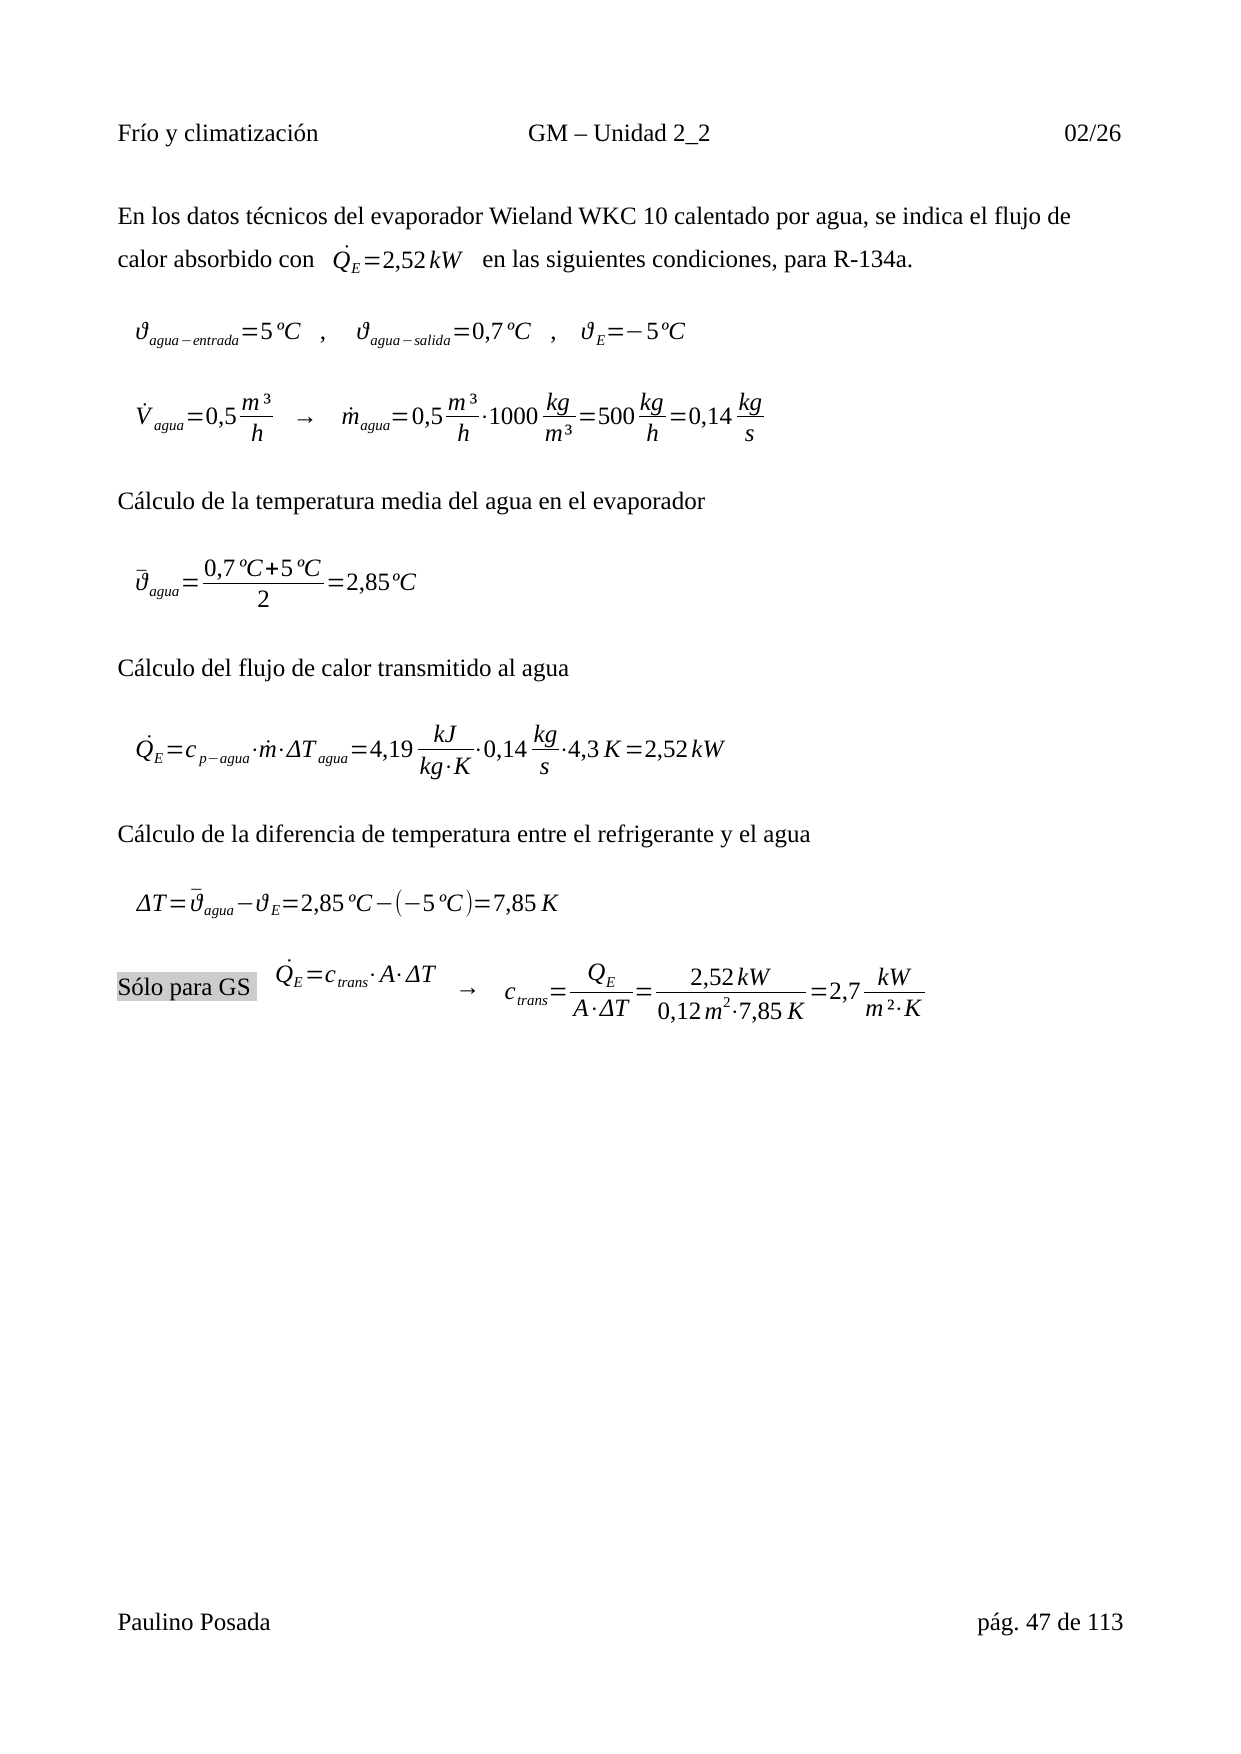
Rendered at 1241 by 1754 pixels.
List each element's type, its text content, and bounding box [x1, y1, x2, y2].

text Sólo para GS → [117, 959, 1123, 1025]
text En los datos técnicos del evaporador Wieland WKC 10 calentado por agua, se indica el flujo de calor absorbido conen las siguientes condiciones, para R-134a. [117, 201, 1123, 277]
text Cálculo de la diferencia de temperatura entre el refrigerante y el agua [117, 819, 1123, 848]
text Cálculo de la temperatura media del agua en el evaporador [117, 486, 1123, 515]
text Cálculo del flujo de calor transmitido al agua [117, 653, 1123, 682]
text , , [117, 316, 1123, 349]
text → [117, 388, 1123, 447]
